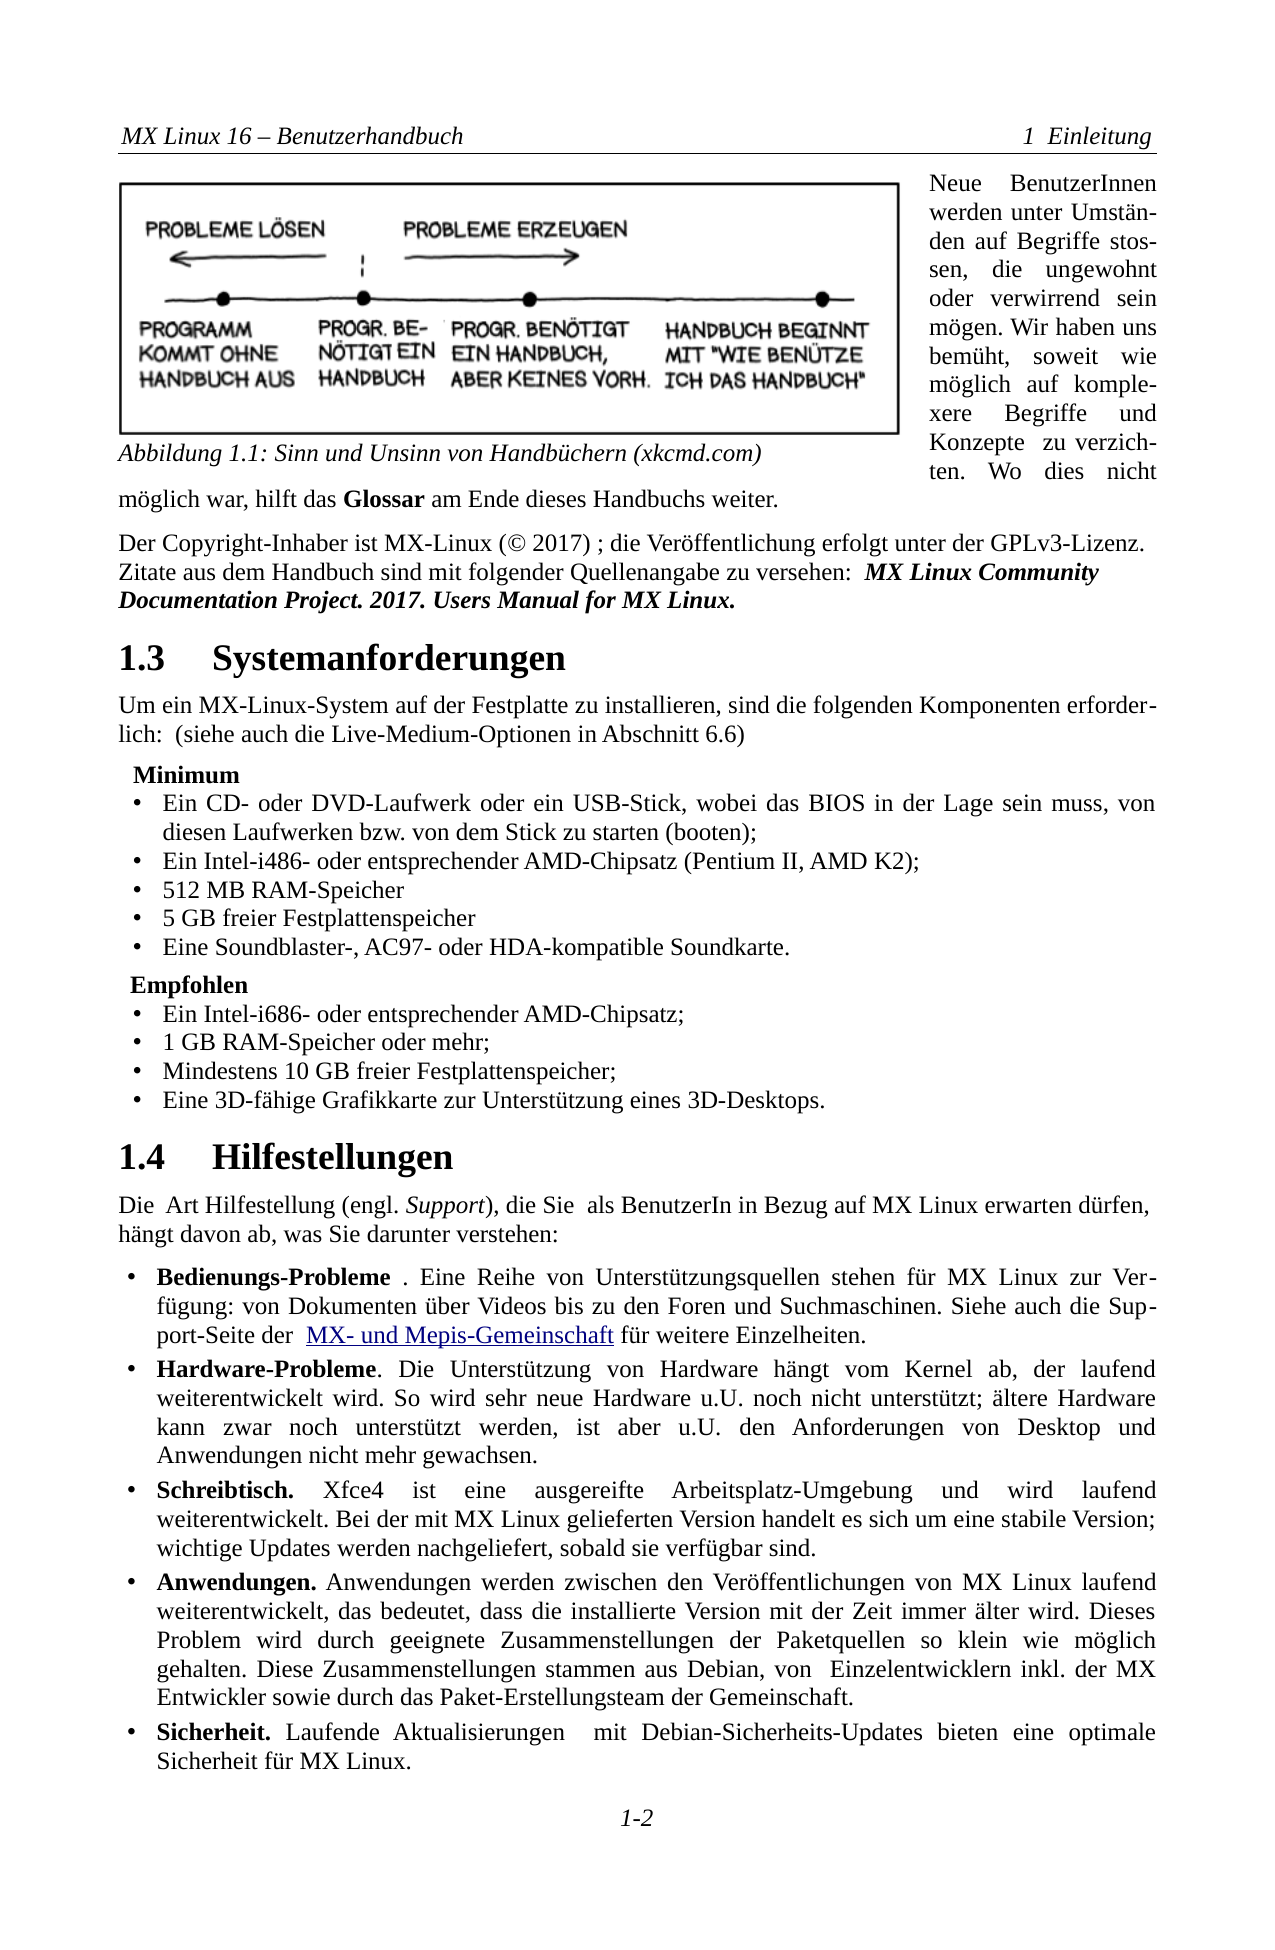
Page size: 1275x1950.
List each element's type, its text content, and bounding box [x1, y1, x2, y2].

list Bedienungs-Probleme . Eine Reihe von Unterstützungsquellen stehen für MX Linux zur Ver­fügung: von Dokumenten über Videos bis zu den Foren und Suchmaschinen. Siehe auch die Sup­port-Seite der MX- und Mepis-Gemeinschaft für weitere Einzelheiten. [127, 1262, 1157, 1348]
picture [118, 180, 905, 439]
text 1.3 Systemanforderungen [118, 635, 1157, 678]
list Sicherheit. Laufende Aktualisierungen mit Debian-Sicherheits-Updates bieten eine optimale Sicherheit für MX Linux. [127, 1717, 1157, 1775]
list Eine Soundblaster-, AC97- oder HDA-kompatible Soundkarte. [127, 932, 1157, 961]
list 512 MB RAM-Speicher [127, 875, 1157, 903]
list Schreibtisch. Xfce4 ist eine ausgereifte Arbeitsplatz-Umgebung und wird laufend weiterentwickelt. Bei der mit MX Linux gelieferten Version handelt es sich um eine stabile Version; wichtige Updates wer­den nachgeliefert, sobald sie verfügbar sind. [127, 1475, 1157, 1562]
text Empfohlen [124, 970, 1157, 999]
text Die Art Hilfestellung (engl. Support), die Sie als BenutzerIn in Bezug auf MX Linux erwarten dürfen, hängt davon ab, was Sie darunter verstehen: [118, 1190, 1157, 1248]
text Der Copyright-Inhaber ist MX-Linux (© 2017) ; die Veröffentlichung erfolgt unter der GPLv3-Lizenz. Zitate aus dem Handbuch sind mit folgender Quellenangabe zu versehen: MX Linux Community Documentation Project. 2017. Users Manual for MX Linux. [118, 528, 1157, 614]
text Minimum [118, 760, 1157, 788]
subtitle 1.4 Hilfestellungen [118, 1134, 1157, 1178]
text Neue BenutzerInnen werden unter Umstän­den auf Be­grif­fe stos­sen, die un­ge­wohnt oder ver­wir­rend sein mö­gen. Wir haben uns be­müht, so­weit wie mö­glich auf kom­ple­xere Begriffe und Kon­zepte zu ver­zich­ten. Wo dies nicht möglich war, hilft das Glossar am Ende dieses Handbuchs weiter. [118, 168, 1157, 513]
list Hardware-Probleme. Die Unterstützung von Hardware hängt vom Kernel ab, der laufend weiterentwickelt wird. So wird sehr neue Hardware u.U. noch nicht unterstützt; ältere Hardware kann zwar noch unterstützt werden, ist aber u.U. den Anforderungen von Desktop und Anwendungen nicht mehr gewachsen. [127, 1354, 1157, 1469]
list 5 GB freier Festplattenspeicher [127, 903, 1157, 932]
list Ein Intel-i486- oder entsprechender AMD-Chipsatz (Pentium II, AMD K2); [127, 846, 1157, 875]
list Ein CD- oder DVD-Laufwerk oder ein USB-Stick, wobei das BIOS in der Lage sein muss, von die­sen Laufwerken bzw. von dem Stick zu starten (booten); [133, 788, 1157, 846]
list Anwendungen. Anwendungen werden zwischen den Veröffentlichungen von MX Linux laufend wei­ter­ent­wickelt, das bedeutet, dass die installierte Version mit der Zeit immer älter wird. Dieses Problem wird durch geeignete Zusammenstellungen der Paketquellen so klein wie möglich gehalten. Diese Zusam­men­stellungen stammen aus Debian, von Einzelentwicklern inkl. der MX Entwickler sowie durch das Paket-Er­stellungsteam der Gemeinschaft. [127, 1567, 1157, 1711]
list 1 GB RAM-Speicher oder mehr; [127, 1027, 1157, 1056]
list Ein Intel-i686- oder entsprechender AMD-Chipsatz; [127, 999, 1157, 1027]
text Abbildung 1.1: Sinn und Unsinn von Handbüchern (xkcmd.com) [118, 181, 917, 467]
list Mindestens 10 GB freier Festplattenspeicher; [127, 1056, 1157, 1085]
list Eine 3D-fähige Grafikkarte zur Unterstützung eines 3D-Desktops. [127, 1085, 1157, 1114]
text Um ein MX-Linux-System auf der Festplatte zu installieren, sind die folgenden Komponenten erforder­lich: (siehe auch die Live-Medium-Optionen in Abschnitt 6.6) [118, 691, 1157, 748]
